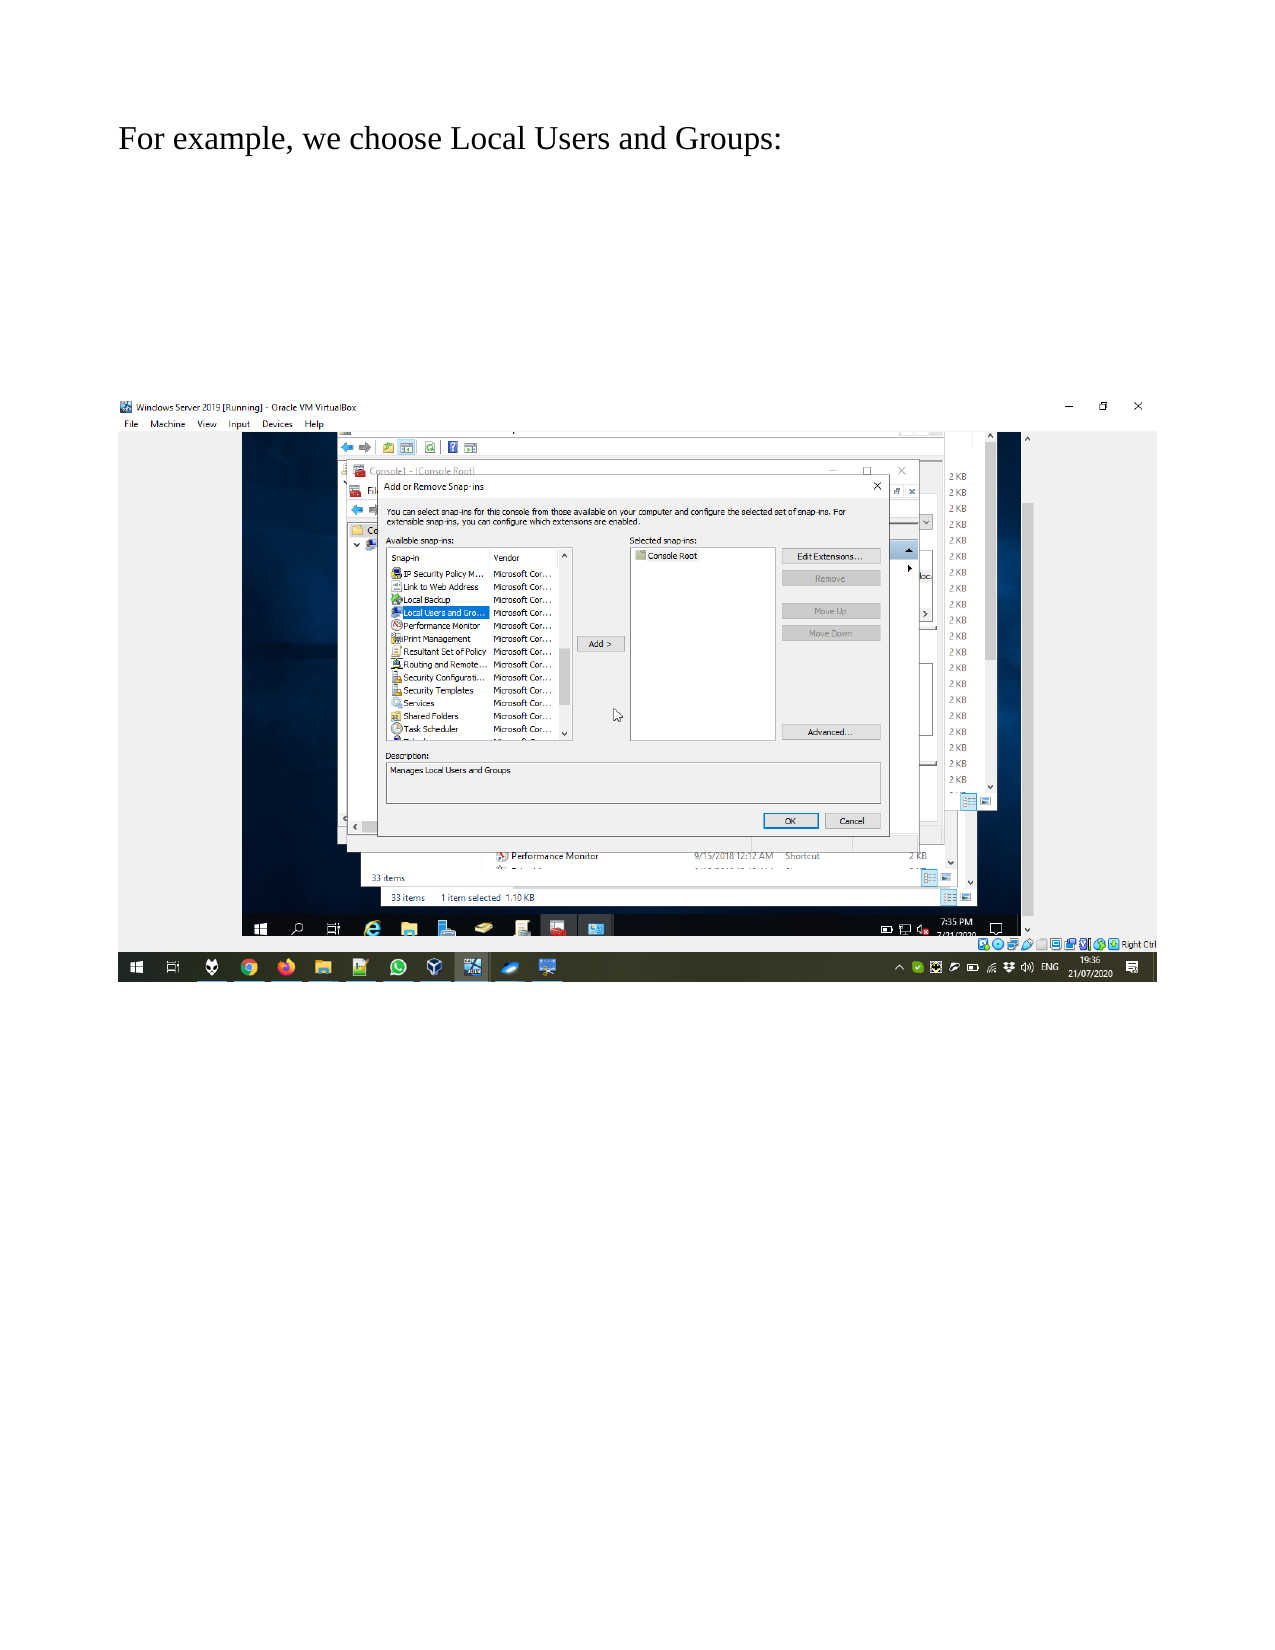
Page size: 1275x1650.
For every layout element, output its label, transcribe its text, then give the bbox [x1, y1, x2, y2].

text For example, we choose Local Users and Groups: [118, 118, 1157, 156]
picture [118, 398, 1157, 982]
